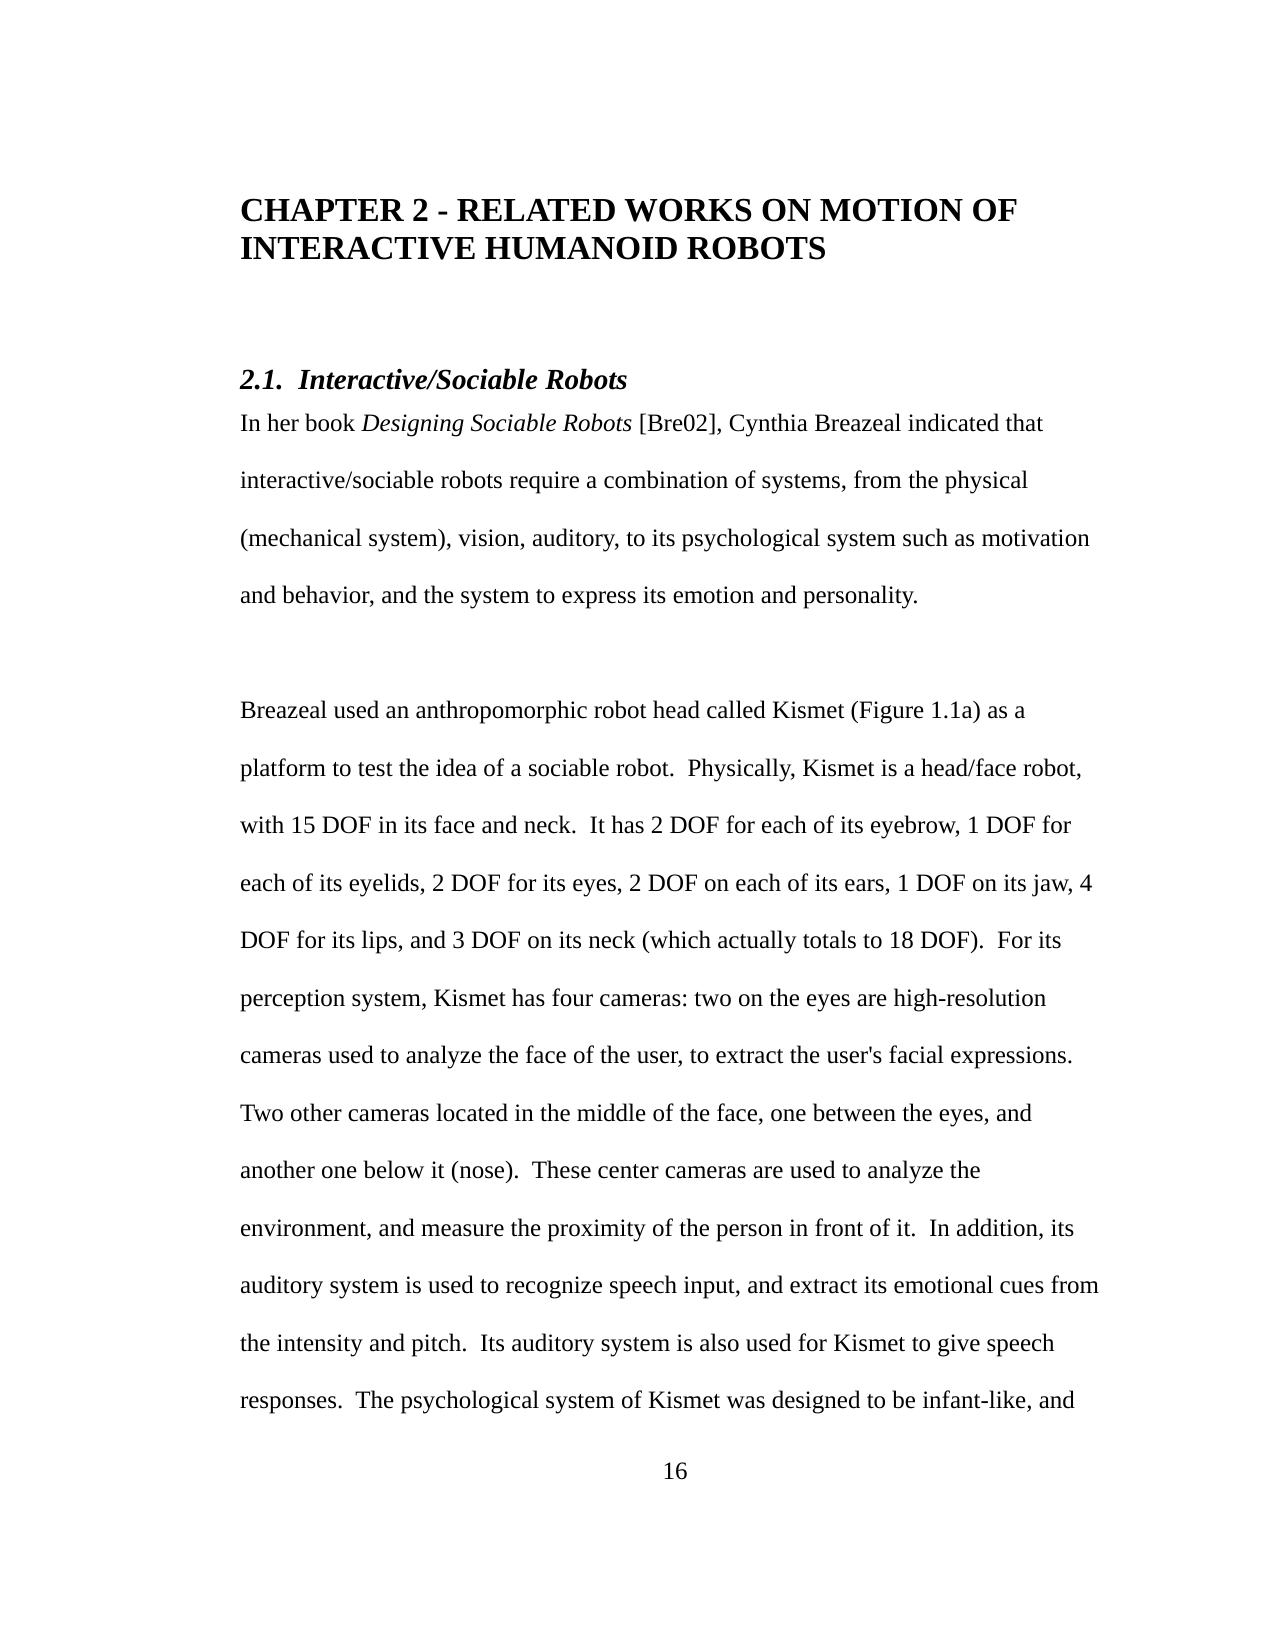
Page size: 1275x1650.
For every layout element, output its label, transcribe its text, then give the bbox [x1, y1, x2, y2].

subtitle 2.1. Interactive/Sociable Robots [240, 362, 1110, 396]
subtitle CHAPTER 2 - RELATED WORKS ON MOTION OF INTERACTIVE HUMANOID ROBOTS [240, 190, 1110, 267]
text In her book Designing Sociable Robots [Bre02], Cynthia Breazeal indicated that interactive/sociable robots require a combination of systems, from the physical (mechanical system), vision, auditory, to its psychological system such as motivation and behavior, and the system to express its emotion and personality. [240, 408, 1110, 609]
text Breazeal used an anthropomorphic robot head called Kismet (Figure 1.1a) as a platform to test the idea of a sociable robot. Physically, Kismet is a head/face robot, with 15 DOF in its face and neck. It has 2 DOF for each of its eyebrow, 1 DOF for each of its eyelids, 2 DOF for its eyes, 2 DOF on each of its ears, 1 DOF on its jaw, 4 DOF for its lips, and 3 DOF on its neck (which actually totals to 18 DOF). For its perception system, Kismet has four cameras: two on the eyes are high-resolution cameras used to analyze the face of the user, to extract the user's facial expressions. Two other cameras located in the middle of the face, one between the eyes, and another one below it (nose). These center cameras are used to analyze the environment, and measure the proximity of the person in front of it. In addition, its auditory system is used to recognize speech input, and extract its emotional cues from the intensity and pitch. Its auditory system is also used for Kismet to give speech responses. The psychological system of Kismet was designed to be infant-like, and [240, 696, 1110, 1414]
